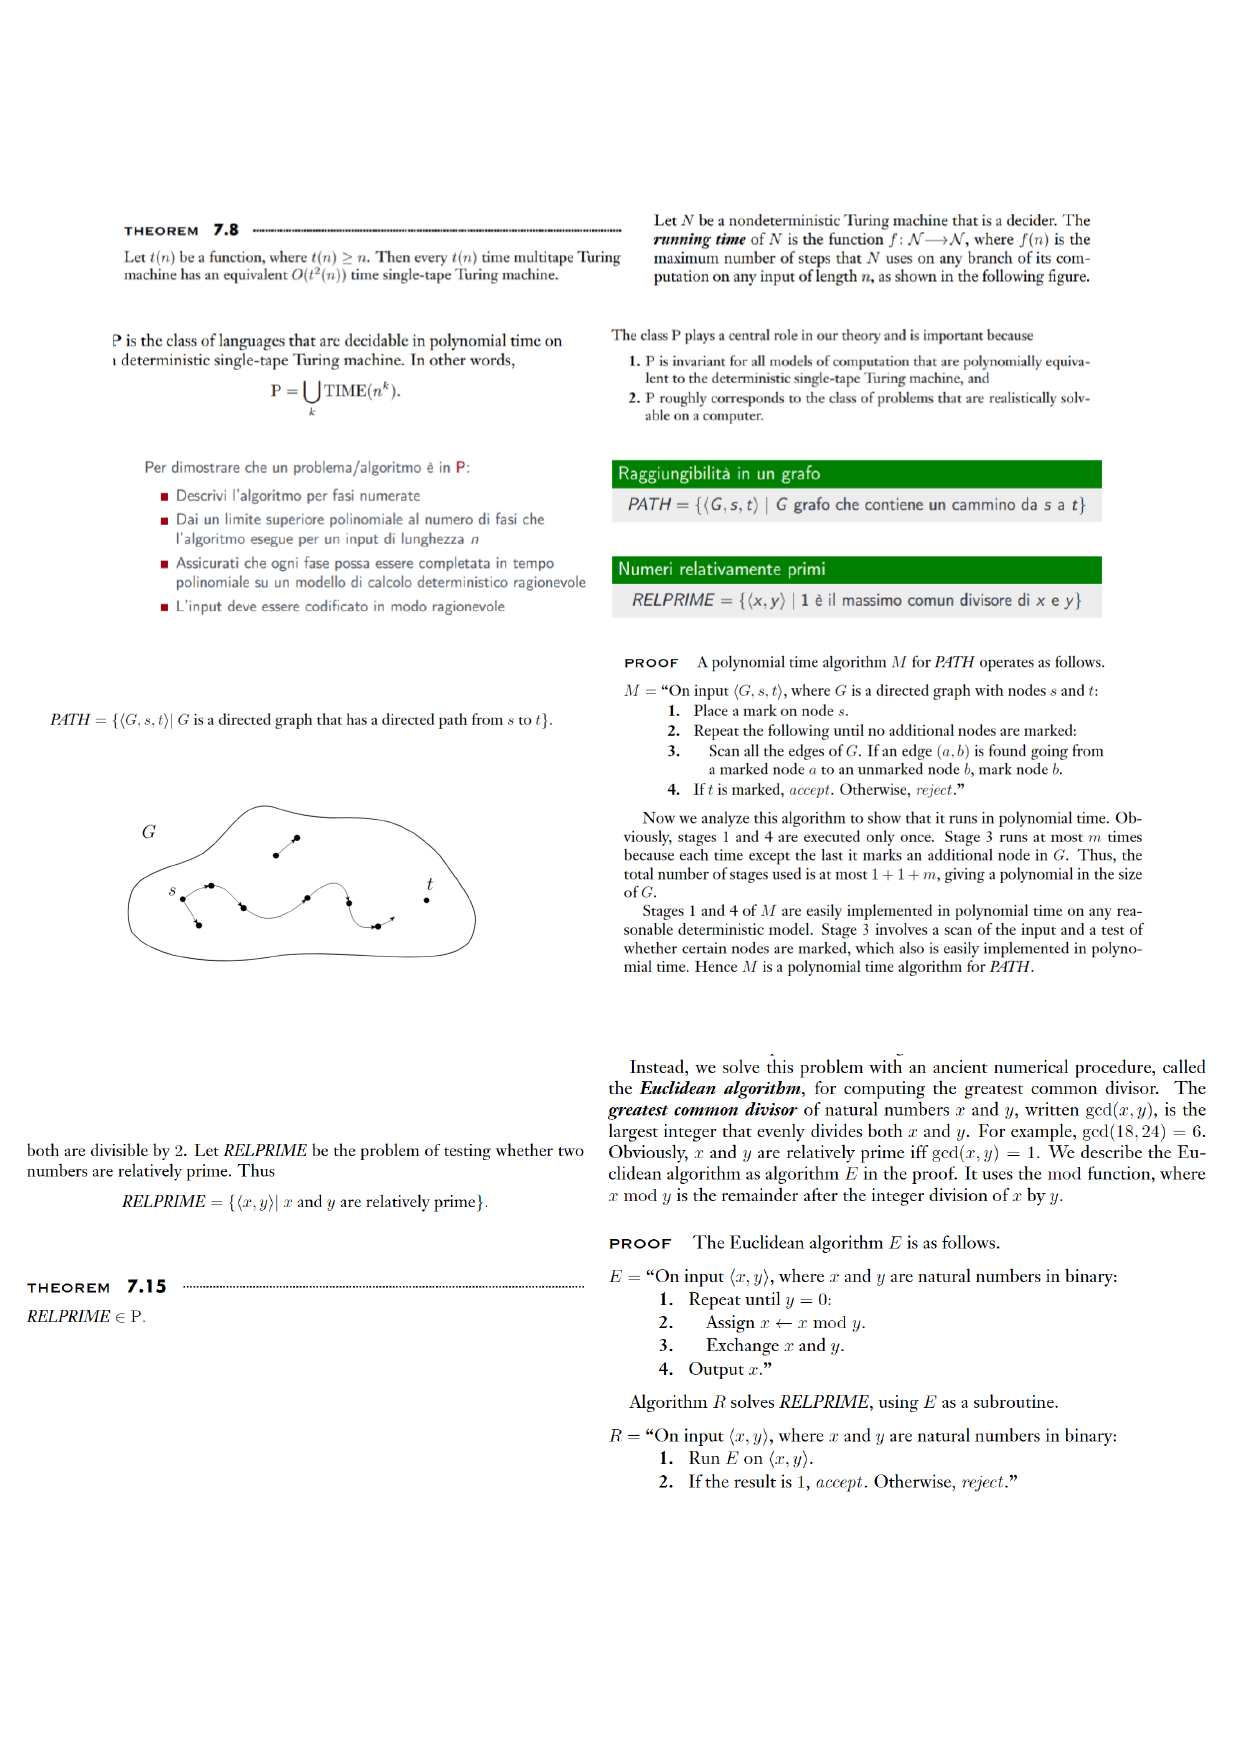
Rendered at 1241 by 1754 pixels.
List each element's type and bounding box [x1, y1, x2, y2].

picture [611, 646, 1149, 977]
picture [50, 707, 558, 968]
picture [113, 205, 1118, 629]
picture [27, 1126, 589, 1334]
picture [600, 1054, 1217, 1496]
